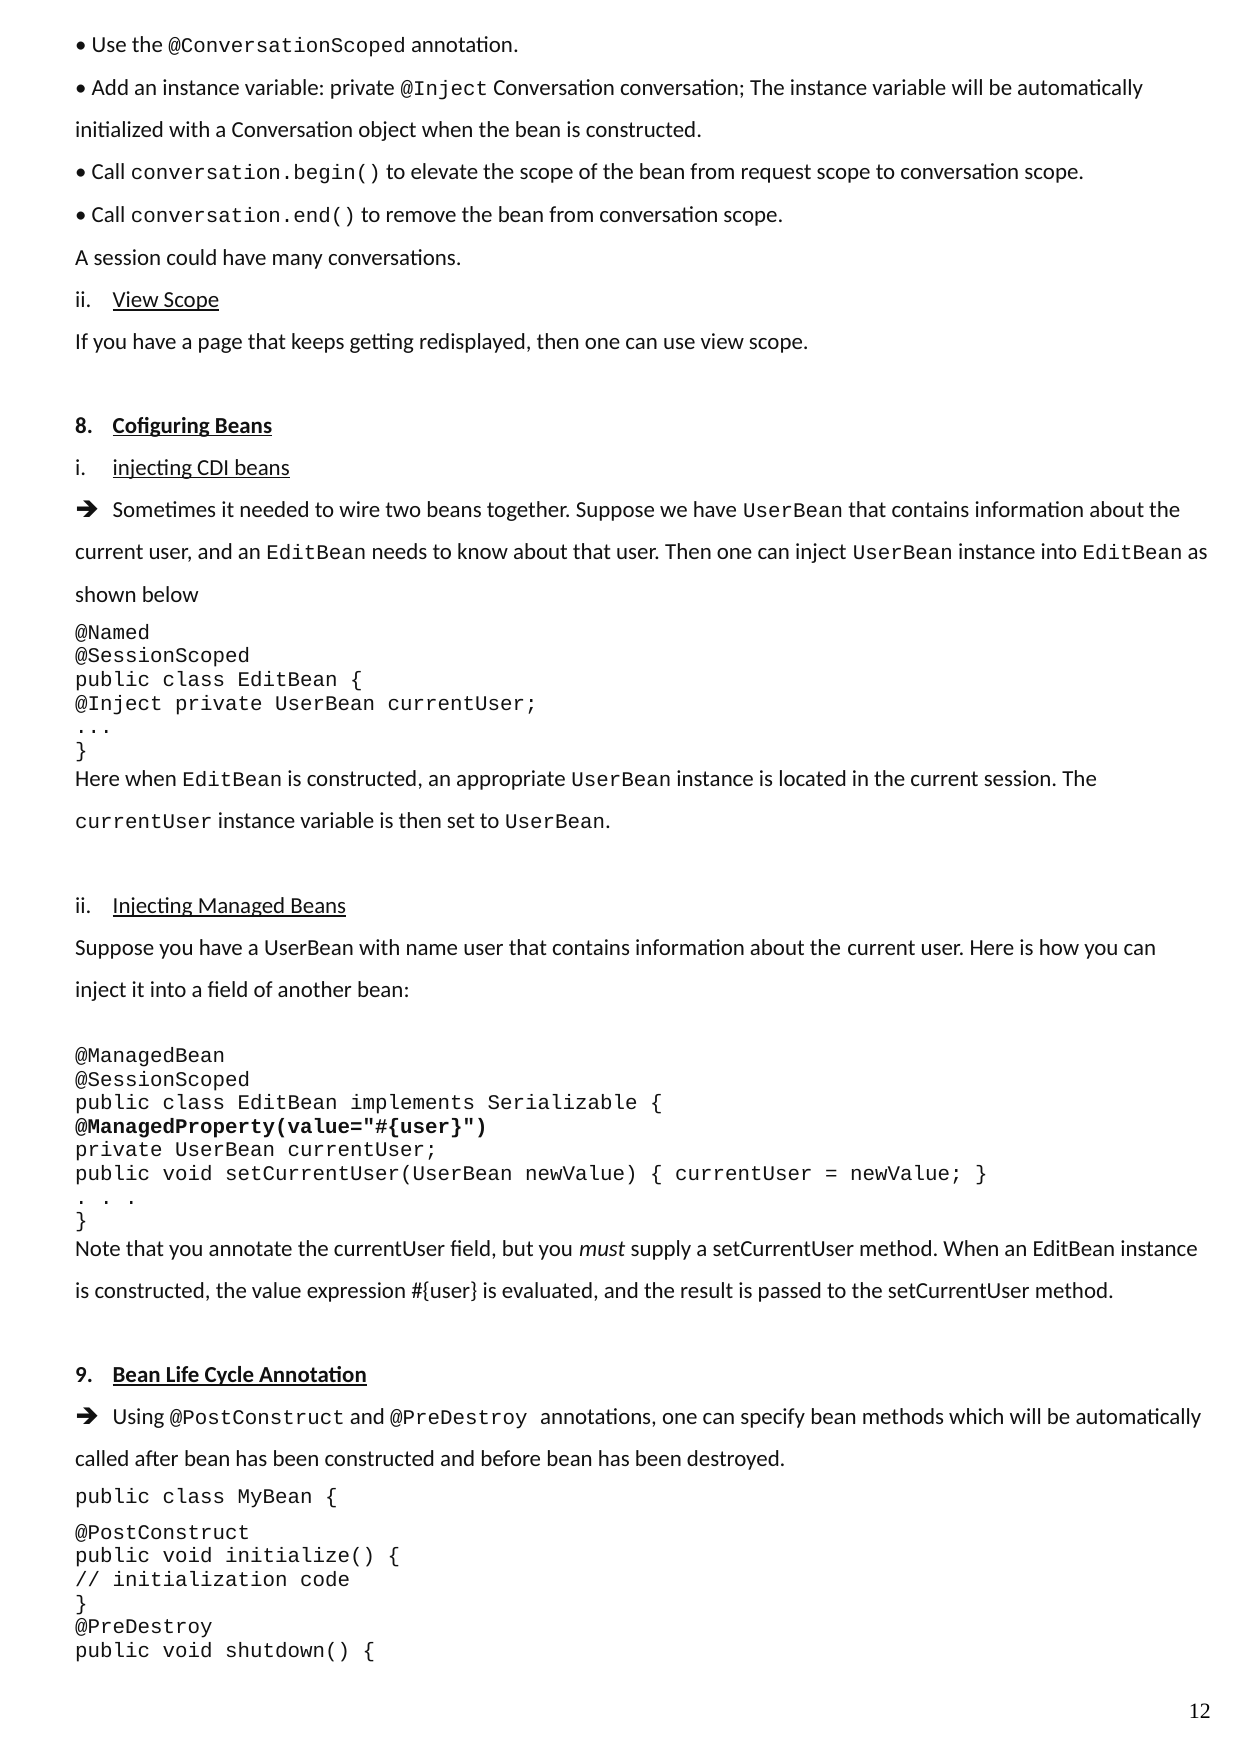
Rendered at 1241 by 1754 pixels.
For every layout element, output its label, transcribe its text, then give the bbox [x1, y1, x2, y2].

text @ManagedProperty(value="#{user}") [75, 1116, 1211, 1139]
text } [75, 1593, 1211, 1616]
text @Named [75, 622, 1211, 645]
text Suppose you have a UserBean with name user that contains information about the current user. Here is how you can inject it into a field of another bean: [75, 933, 1211, 1003]
text } [75, 740, 1211, 764]
text public class MyBean { [75, 1486, 1211, 1510]
text @PreDestroy [75, 1616, 1211, 1640]
text 9. Bean Life Cycle Annotation [75, 1360, 1211, 1388]
text public class EditBean implements Serializable { [75, 1092, 1211, 1116]
list If you have a page that keeps getting redisplayed, then one can use view scope. [75, 327, 1211, 355]
text A session could have many conversations. [75, 243, 1211, 271]
text @SessionScoped [75, 1068, 1211, 1092]
text @PostConstruct [75, 1522, 1211, 1546]
text public class EditBean { [75, 669, 1211, 693]
text • Add an instance variable: private @Inject Conversation conversation; The instance variable will be automatically initialized with a Conversation object when the bean is constructed. [75, 73, 1211, 143]
text @ManagedBean [75, 1045, 1211, 1068]
text i. injecting CDI beans [75, 453, 1211, 481]
list Here when EditBean is constructed, an appropriate UserBean instance is located in the current session. The currentUser instance variable is then set to UserBean. [75, 764, 1211, 835]
text } [75, 1210, 1211, 1234]
text private UserBean currentUser; [75, 1139, 1211, 1163]
text • Call conversation.end() to remove the bean from conversation scope. [75, 200, 1211, 229]
text ii. Injecting Managed Beans [75, 891, 1211, 919]
list Using @PostConstruct and @PreDestroy annotations, one can specify bean methods which will be automatically called after bean has been constructed and before bean has been destroyed. [75, 1402, 1211, 1472]
text • Use the @ConversationScoped annotation. [75, 30, 1211, 58]
text // initialization code [75, 1569, 1211, 1593]
text public void initialize() { [75, 1546, 1211, 1569]
text @SessionScoped [75, 645, 1211, 669]
text @Inject private UserBean currentUser; [75, 693, 1211, 716]
list ii. View Scope [75, 285, 1211, 313]
text public void shutdown() { [75, 1640, 1211, 1664]
text 8. Cofiguring Beans [75, 411, 1211, 439]
text . . . [75, 1187, 1211, 1210]
text public void setCurrentUser(UserBean newValue) { currentUser = newValue; } [75, 1163, 1211, 1187]
list Sometimes it needed to wire two beans together. Suppose we have UserBean that contains information about the current user, and an EditBean needs to know about that user. Then one can inject UserBean instance into EditBean as shown below [75, 495, 1211, 608]
text Note that you annotate the currentUser field, but you must supply a setCurrentUser method. When an EditBean instance is constructed, the value expression #{user} is evaluated, and the result is passed to the setCurrentUser method. [75, 1234, 1211, 1304]
text • Call conversation.begin() to elevate the scope of the bean from request scope to conversation scope. [75, 157, 1211, 186]
text ... [75, 716, 1211, 740]
